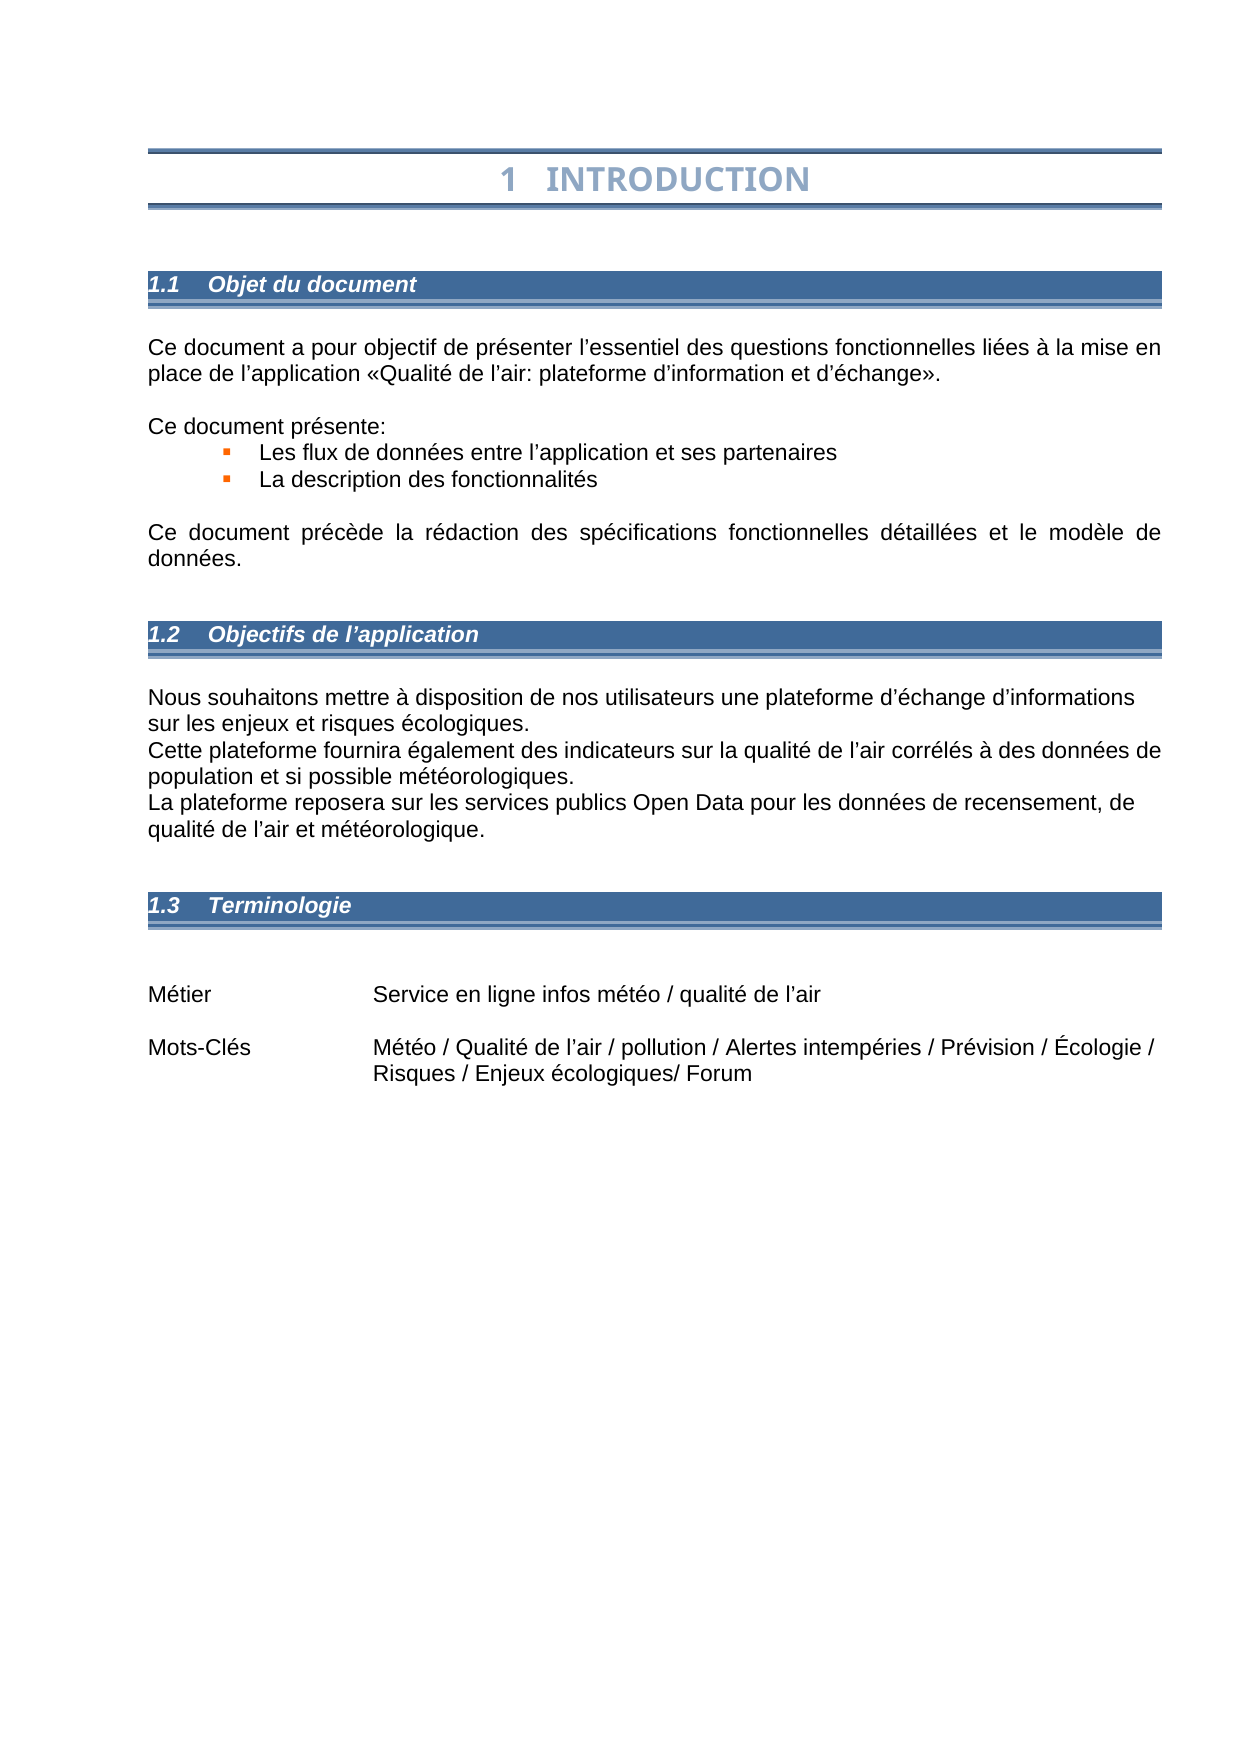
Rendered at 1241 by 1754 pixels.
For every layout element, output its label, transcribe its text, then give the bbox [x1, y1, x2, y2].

subtitle Terminologie [148, 892, 1162, 921]
text La plateforme reposera sur les services publics Open Data pour les données de recensement, de qualité de l’air et météorologique. [148, 789, 1162, 842]
subtitle Objet du document [148, 271, 1162, 299]
text Ce document a pour objectif de présenter l’essentiel des questions fonctionnelles liées à la mise en place de l’application «Qualité de l’air: plateforme d’information et d’échange». [148, 334, 1162, 387]
text Mots-Clés Météo / Qualité de l’air / pollution / Alertes intempéries / Prévision / Écologie / Risques / Enjeux écologiques/ Forum [148, 1034, 1162, 1087]
text Ce document précède la rédaction des spécifications fonctionnelles détaillées et le modèle de données. [148, 518, 1162, 571]
text Cette plateforme fournira également des indicateurs sur la qualité de l’air corrélés à des données de population et si possible météorologiques. [148, 737, 1162, 789]
subtitle Introduction [148, 154, 1162, 203]
list Les flux de données entre l’application et ses partenaires [221, 439, 1162, 466]
text Nous souhaitons mettre à disposition de nos utilisateurs une plateforme d’échange d’informations sur les enjeux et risques écologiques. [148, 684, 1162, 737]
subtitle Objectifs de l’application [148, 621, 1162, 649]
text Ce document présente: [148, 413, 1162, 439]
list La description des fonctionnalités [221, 466, 1162, 492]
text Métier Service en ligne infos météo / qualité de l’air [148, 981, 1162, 1008]
